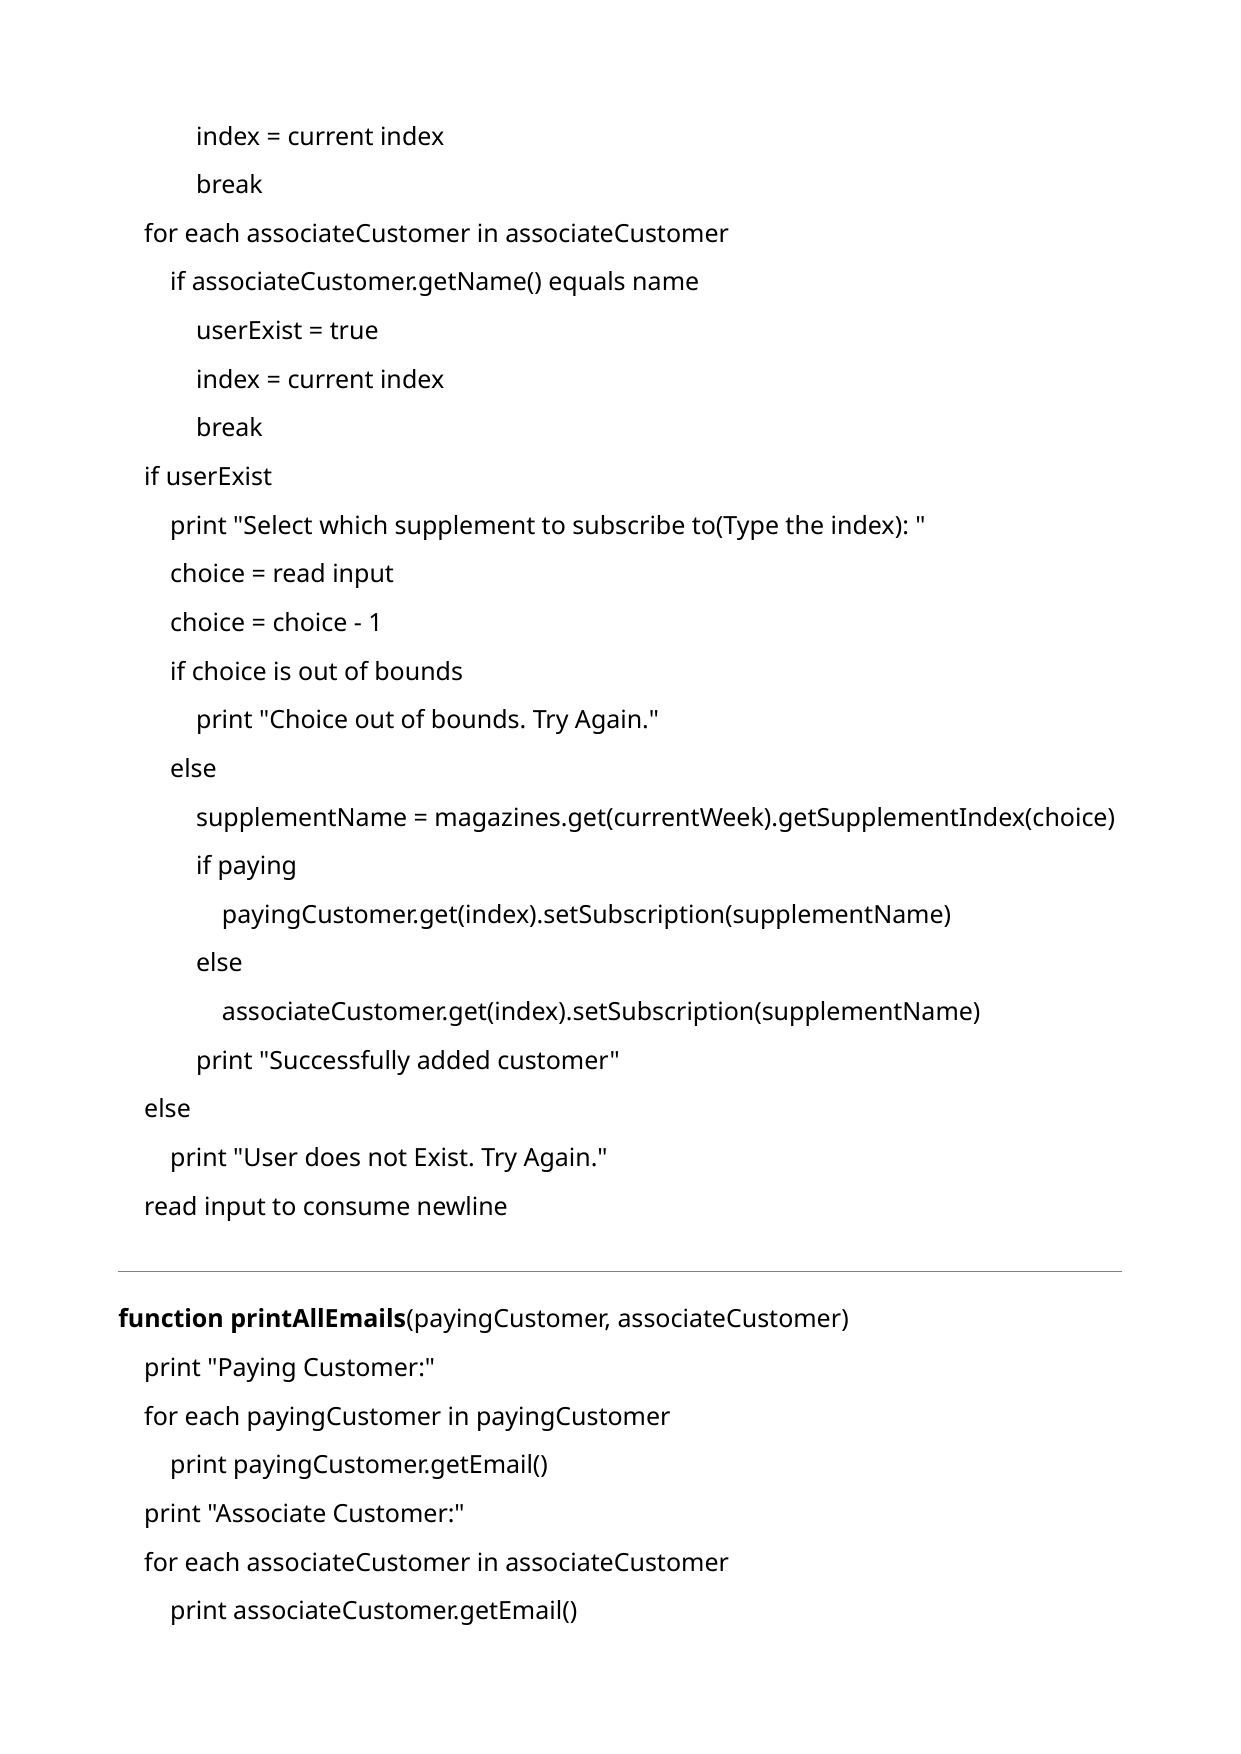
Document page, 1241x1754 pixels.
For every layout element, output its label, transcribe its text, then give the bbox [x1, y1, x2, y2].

text print "Successfully added customer" [118, 1042, 1122, 1076]
text read input to consume newline [118, 1188, 1122, 1222]
text else [118, 1091, 1122, 1125]
text break [118, 410, 1122, 444]
text print "Select which supplement to subscribe to(Type the index): " [118, 507, 1122, 541]
text print "Paying Customer:" [118, 1349, 1122, 1384]
text print "Associate Customer:" [118, 1496, 1122, 1529]
text if userExist [118, 459, 1122, 493]
text if paying [118, 848, 1122, 882]
text if choice is out of bounds [118, 653, 1122, 687]
text else [118, 945, 1122, 979]
text index = current index [118, 361, 1122, 395]
text index = current index [118, 118, 1122, 152]
text choice = choice - 1 [118, 604, 1122, 639]
text for each payingCustomer in payingCustomer [118, 1398, 1122, 1432]
text for each associateCustomer in associateCustomer [118, 1544, 1122, 1578]
text choice = read input [118, 556, 1122, 590]
text for each associateCustomer in associateCustomer [118, 215, 1122, 249]
text print associateCustomer.getEmail() [118, 1593, 1122, 1627]
text userExist = true [118, 313, 1122, 347]
text function printAllEmails(payingCustomer, associateCustomer) [118, 1301, 1122, 1335]
text if associateCustomer.getName() equals name [118, 264, 1122, 298]
text else [118, 751, 1122, 784]
text print "User does not Exist. Try Again." [118, 1140, 1122, 1174]
text associateCustomer.get(index).setSubscription(supplementName) [118, 994, 1122, 1028]
text break [118, 167, 1122, 201]
text print "Choice out of bounds. Try Again." [118, 702, 1122, 736]
text payingCustomer.get(index).setSubscription(supplementName) [118, 896, 1122, 931]
text print payingCustomer.getEmail() [118, 1447, 1122, 1481]
text supplementName = magazines.get(currentWeek).getSupplementIndex(choice) [118, 799, 1122, 833]
